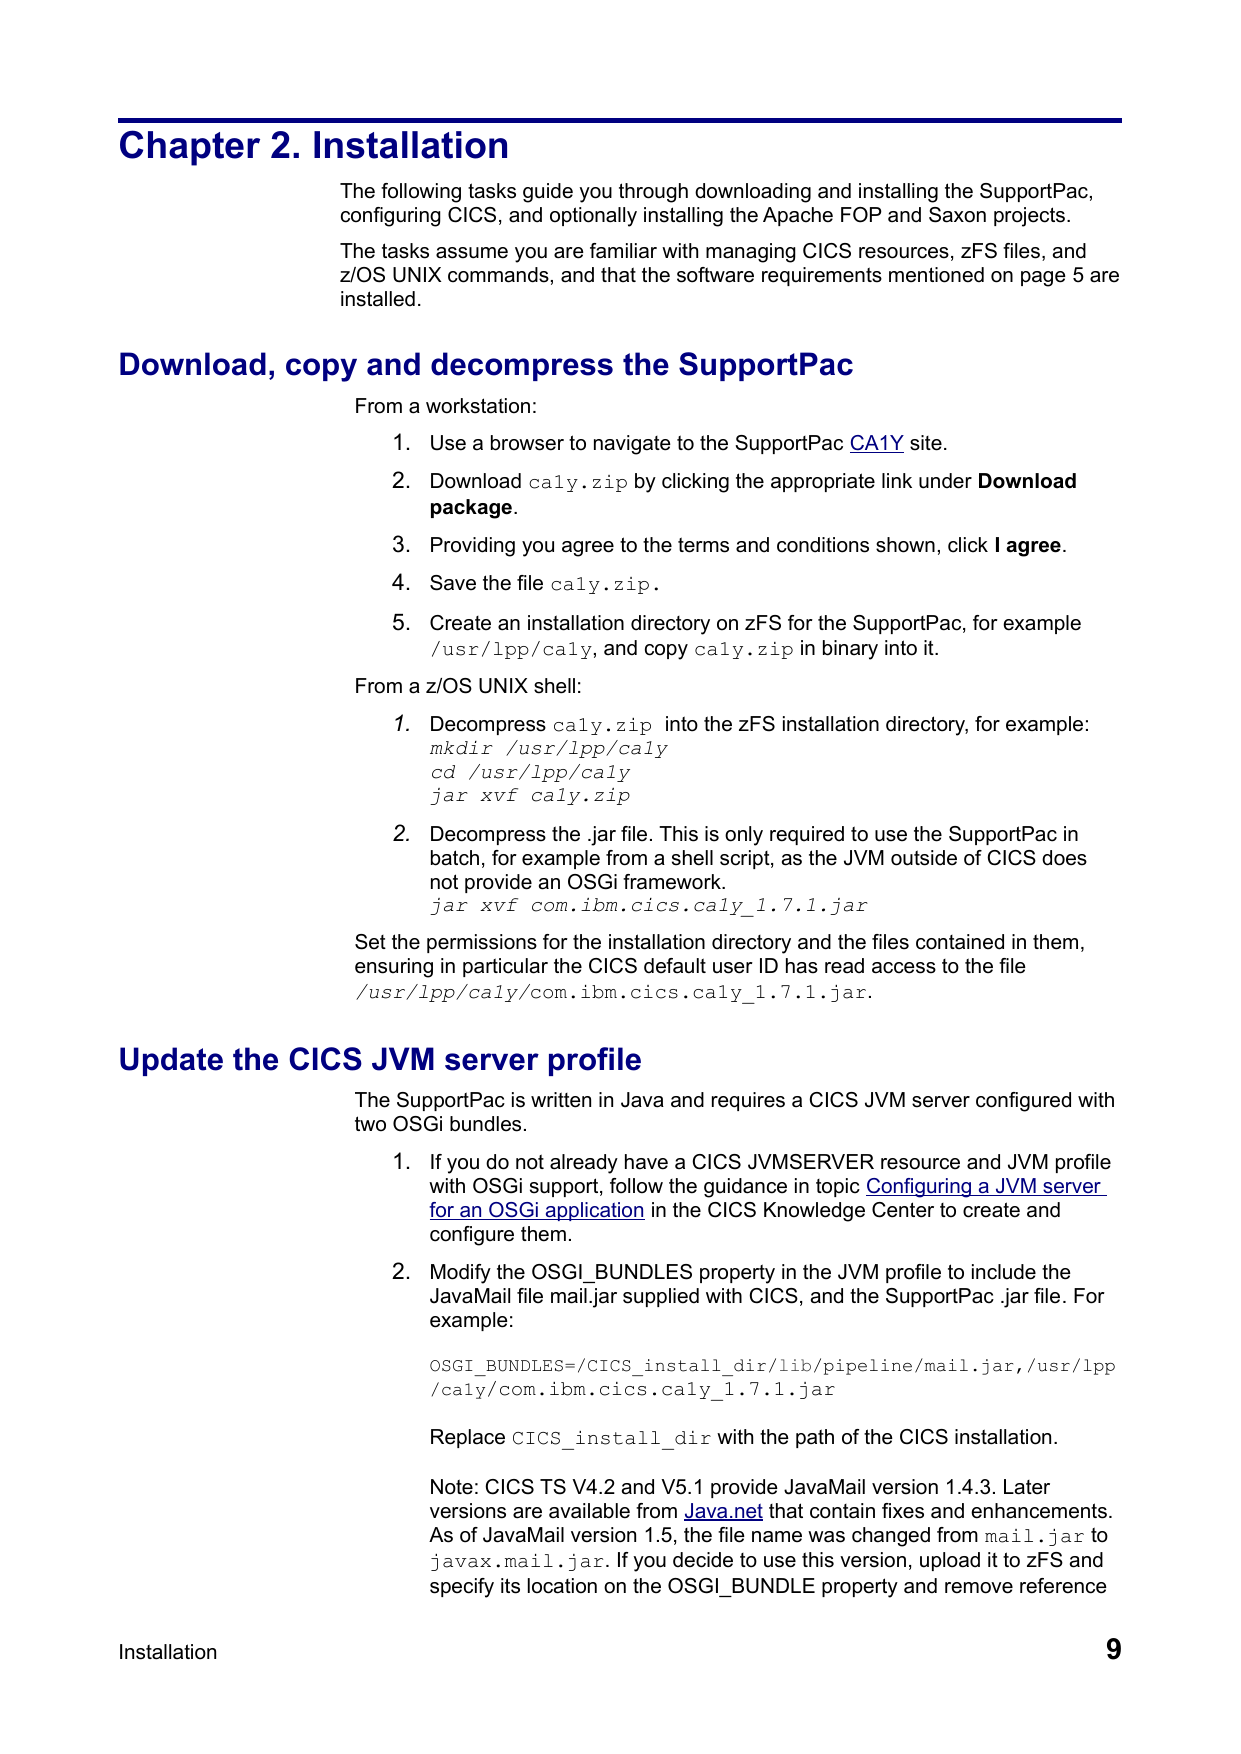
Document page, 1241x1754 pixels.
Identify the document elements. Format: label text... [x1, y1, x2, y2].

list Modify the OSGI_BUNDLES property in the JVM profile to include the JavaMail file mail.jar supplied with CICS, and the SupportPac .jar file. For example: OSGI_BUNDLES=/CICS_install_dir/lib/pipeline/mail.jar,/usr/lpp/ca1y/com.ibm.cics.ca1y_1.7.1.jar Replace CICS_install_dir with the path of the CICS installation. Note: CICS TS V4.2 and V5.1 provide JavaMail version 1.4.3. Later versions are available from Java.net that contain fixes and enhancements. As of JavaMail version 1.5, the file name was changed from mail.jar to javax.mail.jar. If you decide to use this version, upload it to zFS and specify its location on the OSGI_BUNDLE property and remove reference [392, 1258, 1122, 1598]
list Download ca1y.zip by clicking the appropriate link under Download package. [392, 467, 1122, 519]
list Use a browser to navigate to the SupportPac CA1Y site. [392, 429, 1122, 456]
list Create an installation directory on zFS for the SupportPac, for example /usr/lpp/ca1y, and copy ca1y.zip in binary into it. [392, 608, 1122, 662]
list Providing you agree to the terms and conditions shown, click I agree. [392, 531, 1122, 557]
subtitle Update the CICS JVM server profile [118, 1041, 1122, 1077]
text The following tasks guide you through downloading and installing the SupportPac, configuring CICS, and optionally installing the Apache FOP and Saxon projects. [340, 179, 1122, 227]
text From a workstation: [354, 393, 1122, 417]
list Decompress the .jar file. This is only required to use the SupportPac in batch, for example from a shell script, as the JVM outside of CICS does not provide an OSGi framework. jar xvf com.ibm.cics.ca1y_1.7.1.jar [392, 820, 1122, 918]
text Set the permissions for the installation directory and the files contained in them, ensuring in particular the CICS default user ID has read access to the file /usr/lpp/ca1y/com.ibm.cics.ca1y_1.7.1.jar. [354, 929, 1122, 1005]
text The tasks assume you are familiar with managing CICS resources, zFS files, and z/OS UNIX commands, and that the software requirements mentioned on page 5 are installed. [340, 238, 1122, 310]
text The SupportPac is written in Java and requires a CICS JVM server configured with two OSGi bundles. [354, 1088, 1122, 1136]
text From a z/OS UNIX shell: [354, 674, 1122, 698]
list Save the file ca1y.zip. [392, 569, 1122, 597]
list If you do not already have a CICS JVMSERVER resource and JVM profile with OSGi support, follow the guidance in topic Configuring a JVM server for an OSGi application in the CICS Knowledge Center to create and configure them. [392, 1148, 1122, 1246]
subtitle Installation [118, 123, 1122, 166]
list Decompress ca1y.zip into the zFS installation directory, for example: mkdir /usr/lpp/ca1y cd /usr/lpp/ca1y jar xvf ca1y.zip [392, 709, 1122, 808]
subtitle Download, copy and decompress the SupportPac [118, 346, 1122, 382]
